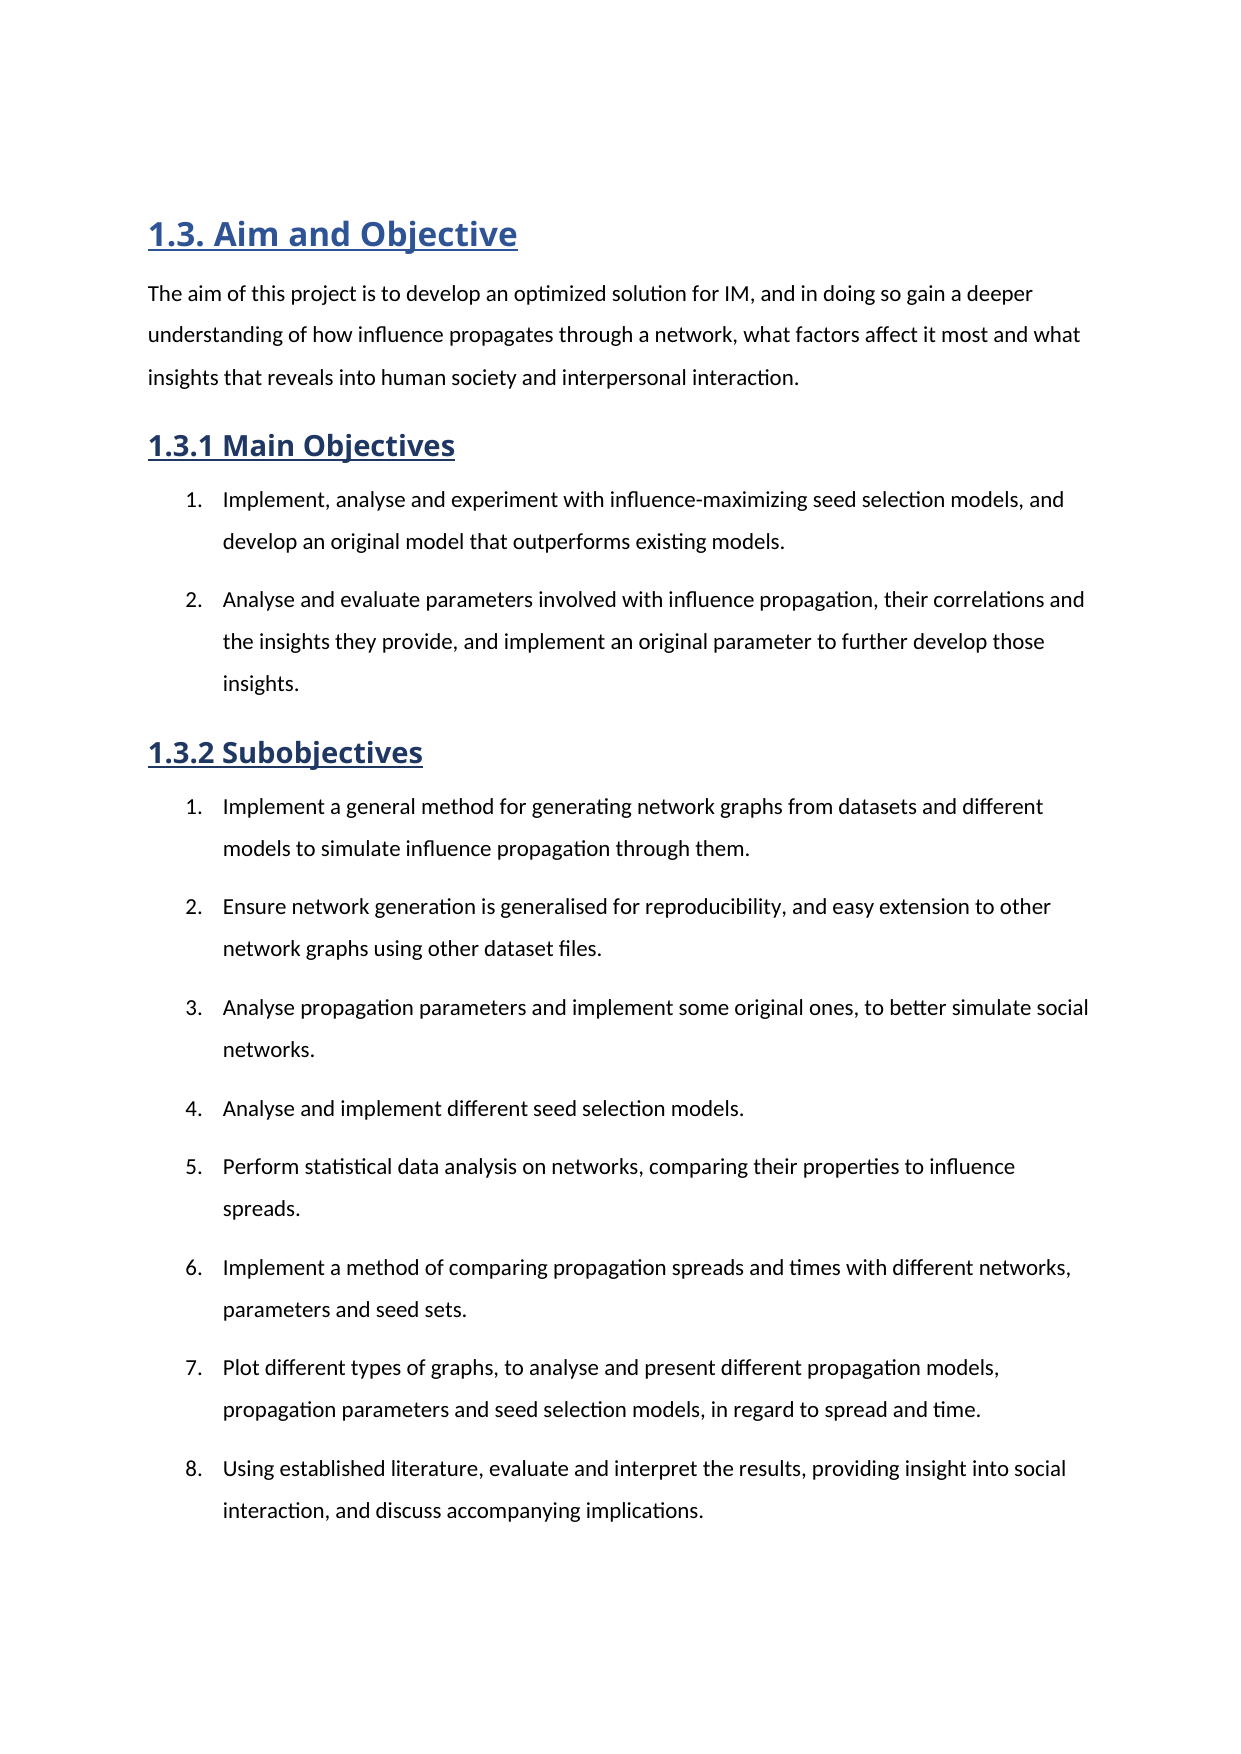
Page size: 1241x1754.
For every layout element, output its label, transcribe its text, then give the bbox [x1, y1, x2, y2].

list Plot different types of graphs, to analyse and present different propagation models, propagation parameters and seed selection models, in regard to spread and time. [185, 1353, 1092, 1423]
list Implement, analyse and experiment with influence-maximizing seed selection models, and develop an original model that outperforms existing models. [185, 485, 1092, 555]
text The aim of this project is to develop an optimized solution for IM, and in doing so gain a deeper understanding of how influence propagates through a network, what factors affect it most and what insights that reveals into human society and interpersonal interaction. [148, 279, 1092, 391]
list Ensure network generation is generalised for reproducibility, and easy extension to other network graphs using other dataset files. [185, 892, 1092, 962]
list Analyse and evaluate parameters involved with influence propagation, their correlations and the insights they provide, and implement an original parameter to further develop those insights. [185, 586, 1092, 697]
subtitle 1.3.1 Main Objectives [148, 425, 1092, 465]
list Using established literature, evaluate and interpret the results, providing insight into social interaction, and discuss accompanying implications. [185, 1454, 1092, 1524]
list Implement a method of comparing propagation spreads and times with different networks, parameters and seed sets. [185, 1253, 1092, 1323]
list Perform statistical data analysis on networks, comparing their properties to influence spreads. [185, 1152, 1092, 1222]
list Analyse propagation parameters and implement some original ones, to better simulate social networks. [185, 993, 1092, 1063]
list Implement a general method for generating network graphs from datasets and different models to simulate influence propagation through them. [185, 792, 1092, 862]
subtitle 1.3. Aim and Objective [148, 211, 1092, 256]
subtitle 1.3.2 Subobjectives [148, 732, 1092, 772]
list Analyse and implement different seed selection models. [185, 1094, 1092, 1122]
